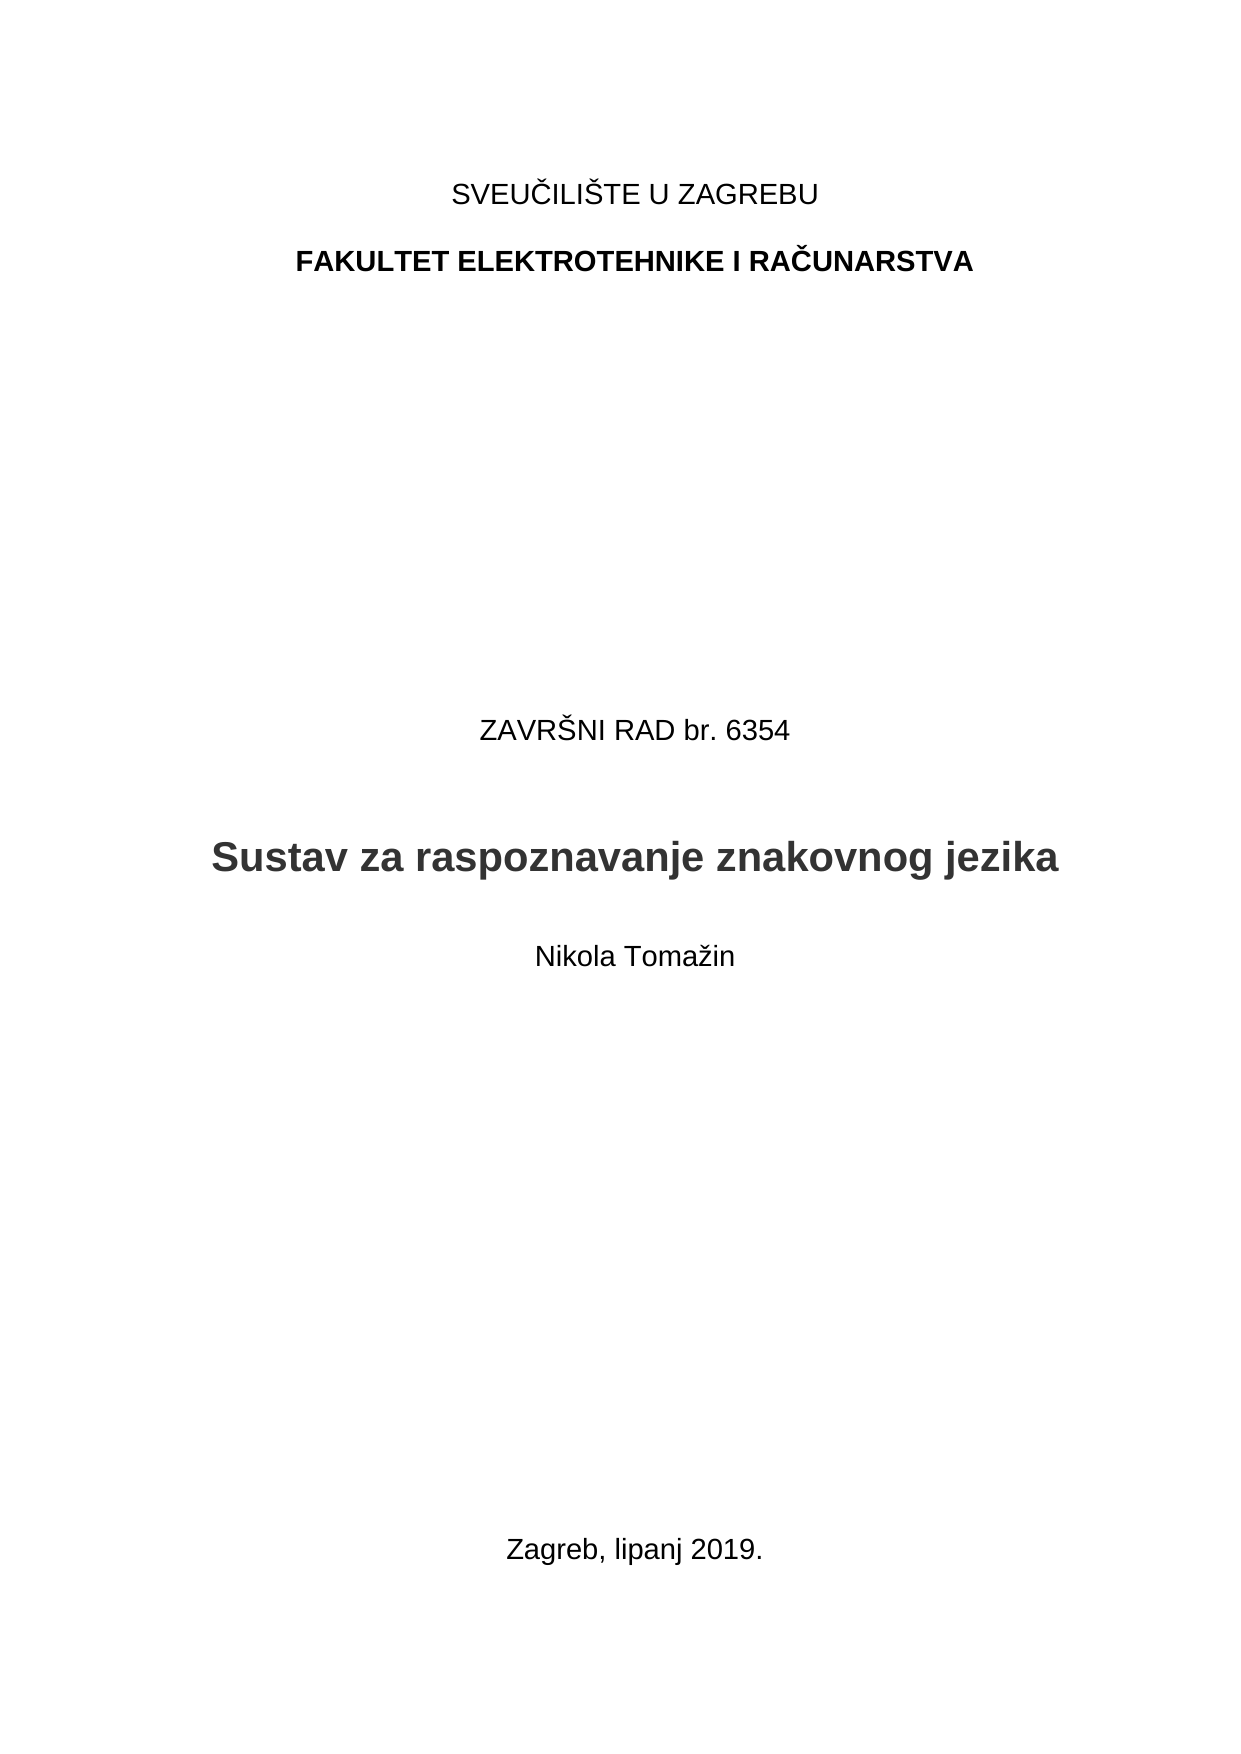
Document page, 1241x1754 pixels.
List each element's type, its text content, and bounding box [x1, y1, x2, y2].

text SVEUČILIŠTE U ZAGREBU [207, 177, 1063, 211]
text Nikola Tomažin [207, 939, 1063, 972]
text FAKULTET ELEKTROTEHNIKE I RAČUNARSTVA [207, 244, 1063, 278]
text ZAVRŠNI RAD br. 6354 [207, 713, 1063, 747]
text Zagreb, lipanj 2019. [207, 1532, 1063, 1565]
text Sustav za raspoznavanje znakovnog jezika [207, 780, 1063, 881]
